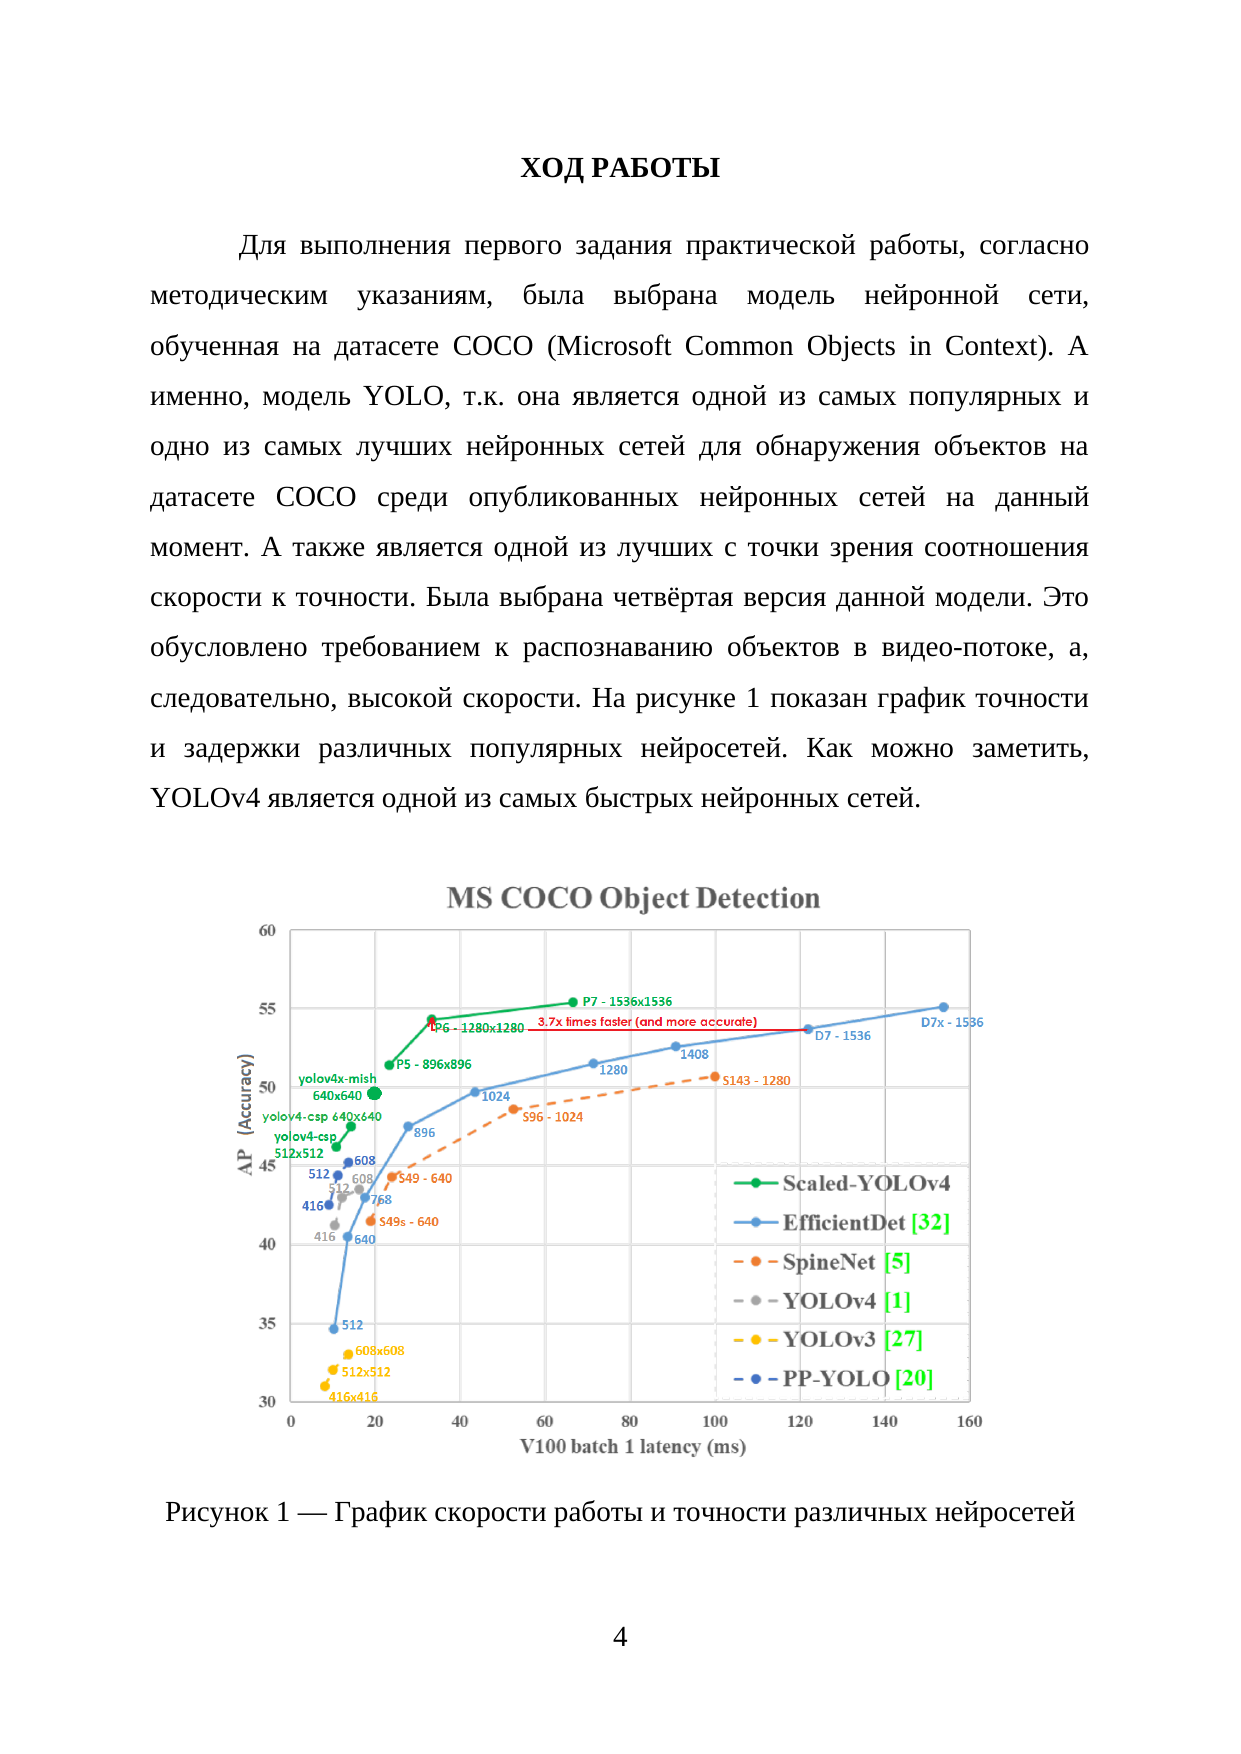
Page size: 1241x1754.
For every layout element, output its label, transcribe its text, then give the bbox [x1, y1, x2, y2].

picture [229, 881, 1011, 1461]
text Рисунок 1 — График скорости работы и точности различных нейросетей [150, 881, 1090, 1527]
text Для выполнения первого задания практической работы, согласно методическим указаниям, была выбрана модель нейронной сети, обученная на датасете COCO (Microsoft Common Objects in Context). А именно, модель YOLO, т.к. она является одной из самых популярных и одно из самых лучших нейронных сетей для обнаружения объектов на датасете COCO среди опубликованных нейронных сетей на данный момент. А также является одной из лучших с точки зрения соотношения скорости к точности. Была выбрана четвёртая версия данной модели. Это обусловлено требованием к распознаванию объектов в видео-потоке, а, следовательно, высокой скорости. На рисунке 1 показан график точности и задержки различных популярных нейросетей. Как можно заметить, YOLOv4 является одной из самых быстрых нейронных сетей. [150, 227, 1090, 814]
subtitle ХОД РАБОТЫ [150, 150, 1090, 183]
